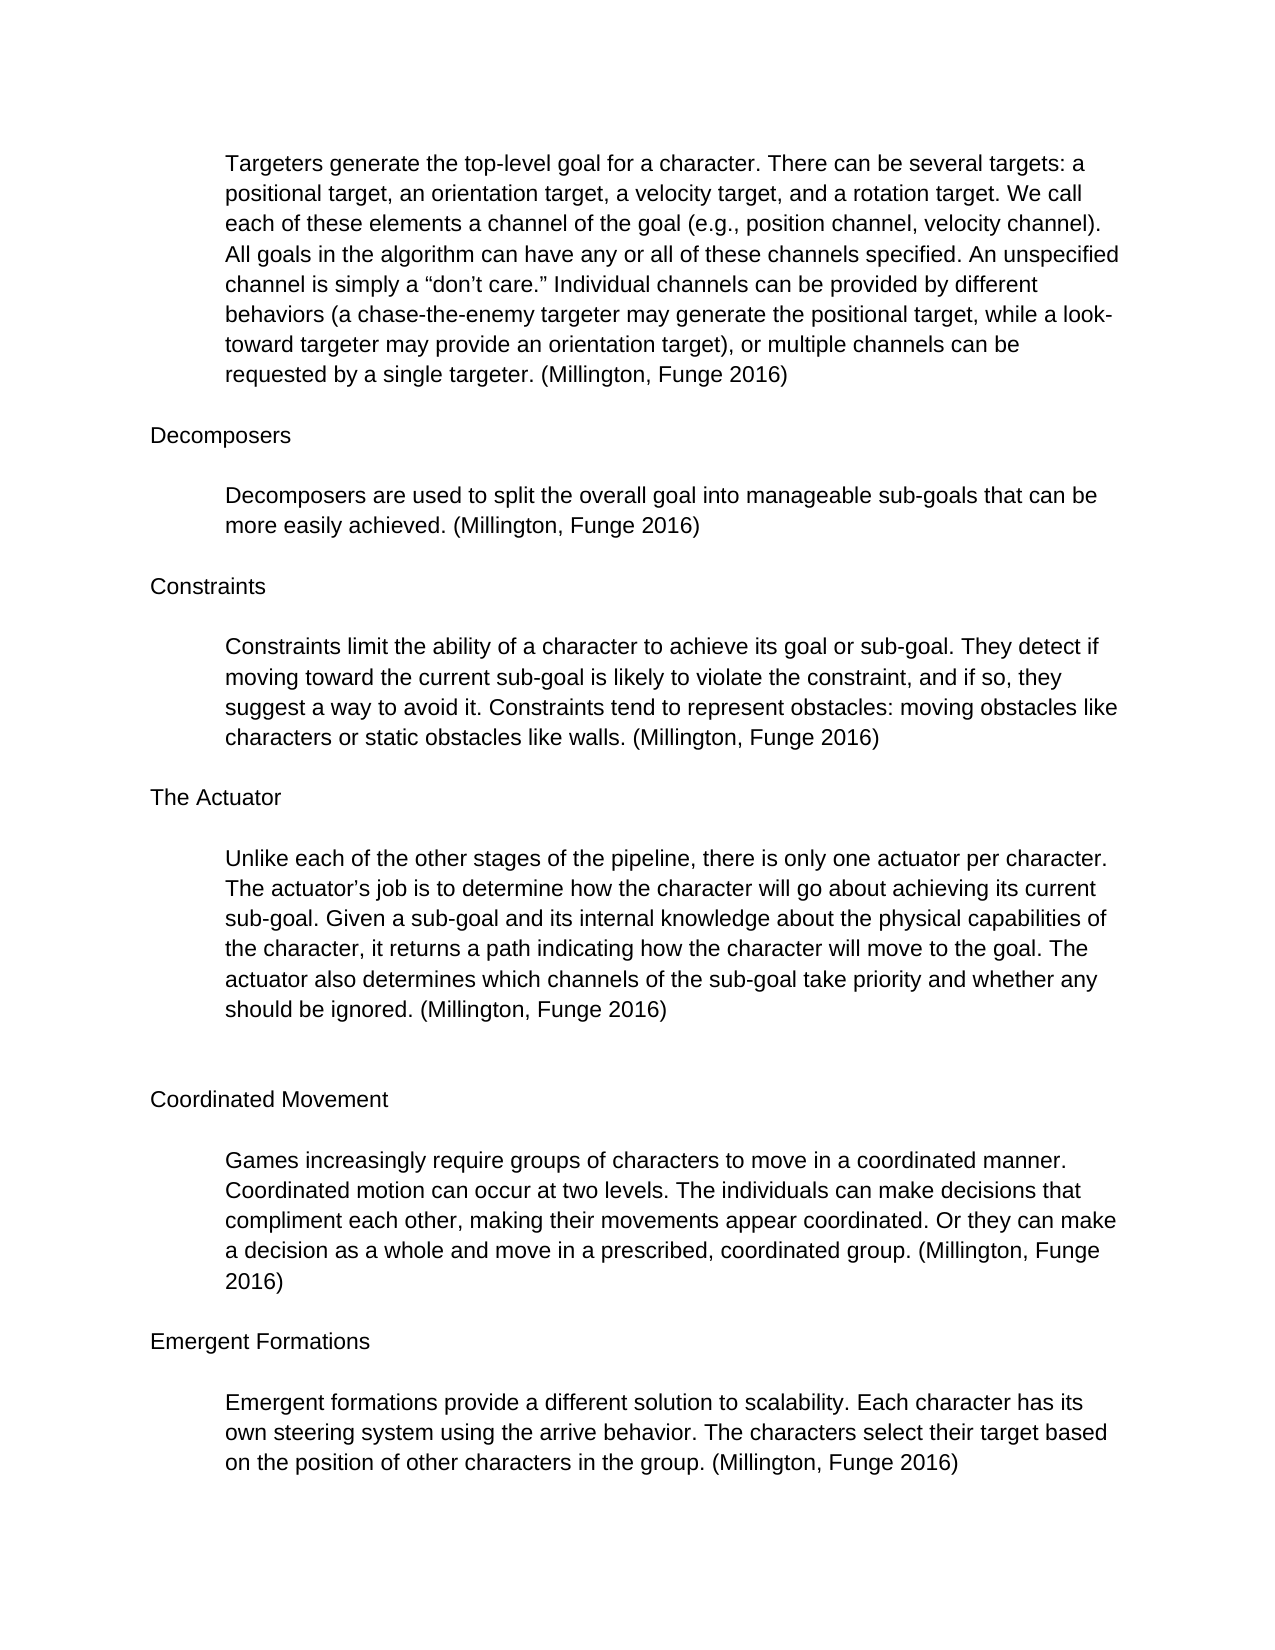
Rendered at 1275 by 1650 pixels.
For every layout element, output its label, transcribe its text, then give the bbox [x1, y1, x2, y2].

text The Actuator [150, 784, 1125, 841]
text Constraints limit the ability of a character to achieve its goal or sub-goal. They detect if moving toward the current sub-goal is likely to violate the constraint, and if so, they suggest a way to avoid it. Constraints tend to represent obstacles: moving obstacles like characters or static obstacles like walls. (Millington, Funge 2016) [225, 633, 1125, 750]
text Targeters generate the top-level goal for a character. There can be several targets: a positional target, an orientation target, a velocity target, and a rotation target. We call each of these elements a channel of the goal (e.g., position channel, velocity channel). All goals in the algorithm can have any or all of these channels specified. An unspecified channel is simply a “don’t care.” Individual channels can be provided by different behaviors (a chase-the-enemy targeter may generate the positional target, while a look-toward targeter may provide an orientation target), or multiple channels can be requested by a single targeter. (Millington, Funge 2016) [225, 150, 1125, 388]
text Unlike each of the other stages of the pipeline, there is only one actuator per character. The actuator’s job is to determine how the character will go about achieving its current sub-goal. Given a sub-goal and its internal knowledge about the physical capabilities of the character, it returns a path indicating how the character will move to the goal. The actuator also determines which channels of the sub-goal take priority and whether any should be ignored. (Millington, Funge 2016) [225, 845, 1125, 1022]
text Games increasingly require groups of characters to move in a coordinated manner. Coordinated motion can occur at two levels. The individuals can make decisions that compliment each other, making their movements appear coordinated. Or they can make a decision as a whole and move in a prescribed, coordinated group. (Millington, Funge 2016) [225, 1147, 1125, 1294]
text Decomposers [150, 422, 1125, 478]
text Constraints [150, 573, 1125, 629]
text Coordinated Movement [150, 1056, 1125, 1143]
text Decomposers are used to split the overall goal into manageable sub-goals that can be more easily achieved. (Millington, Funge 2016) [225, 482, 1125, 539]
text Emergent Formations [150, 1298, 1125, 1385]
text Emergent formations provide a different solution to scalability. Each character has its own steering system using the arrive behavior. The characters select their target based on the position of other characters in the group. (Millington, Funge 2016) [225, 1388, 1125, 1475]
